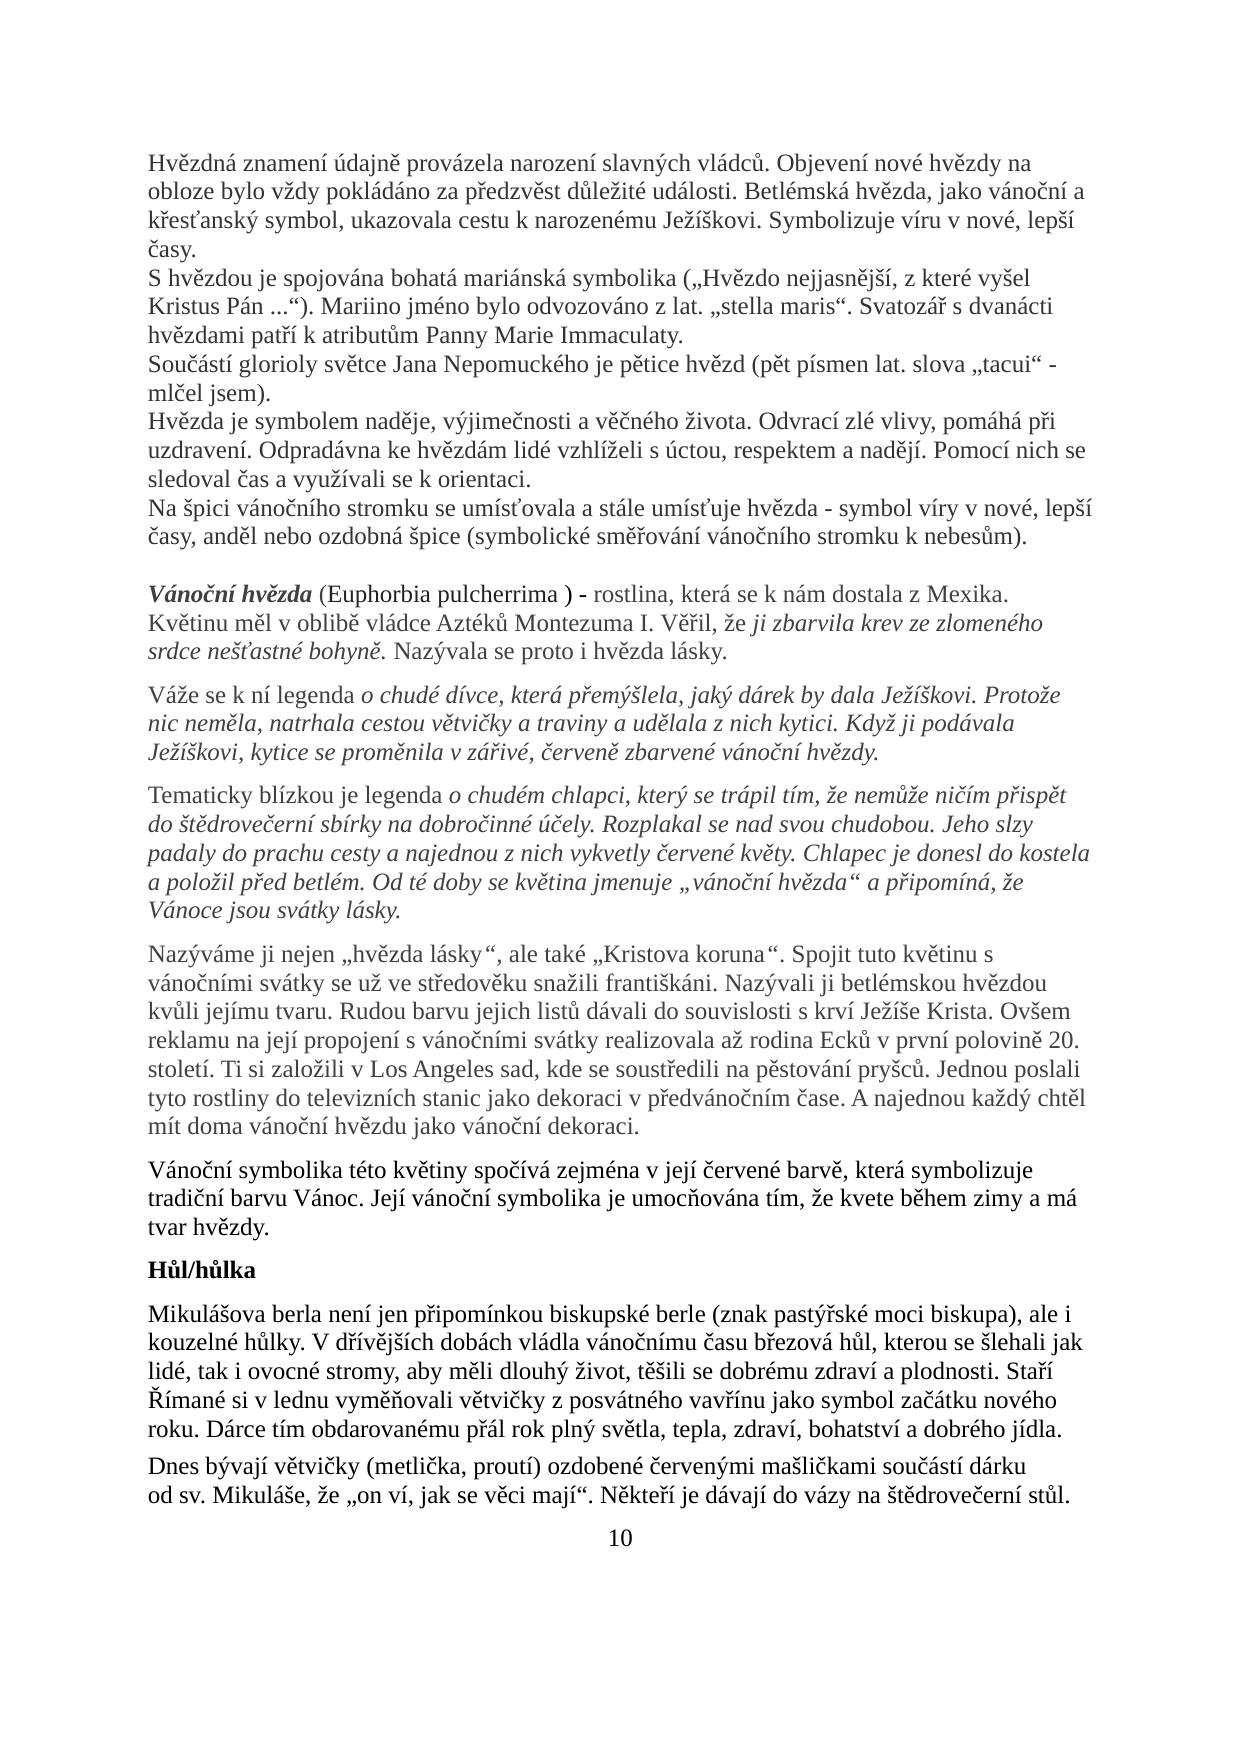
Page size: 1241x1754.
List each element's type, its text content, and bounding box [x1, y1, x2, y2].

text Váže se k ní legenda o chudé dívce, která přemýšlela, jaký dárek by dala Ježíškovi. Protože nic neměla, natrhala cestou větvičky a traviny a udělala z nich kytici. Když ji podávala Ježíškovi, kytice se proměnila v zářivé, červeně zbarvené vánoční hvězdy. [148, 680, 1093, 766]
text Součástí glorioly světce Jana Nepomuckého je pětice hvězd (pět písmen lat. slova „tacui“ - mlčel jsem). [148, 349, 1093, 406]
text Na špici vánočního stromku se umísťovala a stále umísťuje hvězda - symbol víry v nové, lepší časy, anděl nebo ozdobná špice (symbolické směřování vánočního stromku k nebesům). [148, 493, 1093, 550]
text Hůl/hůlka [148, 1256, 1093, 1284]
text křesťanský symbol, ukazovala cestu k narozenému Ježíškovi. Symbolizuje víru v nové, lepší časy. [148, 205, 1093, 263]
text Vánoční hvězda (Euphorbia pulcherrima ) - rostlina, která se k nám dostala z Mexika. Květinu měl v oblibě vládce Aztéků Montezuma I. Věřil, že ji zbarvila krev ze zlomeného srdce nešťastné bohyně. Nazývala se proto i hvězda lásky. [148, 579, 1093, 665]
text Hvězda je symbolem naděje, výjimečnosti a věčného života. Odvrací zlé vlivy, pomáhá při uzdravení. Odpradávna ke hvězdám lidé vzhlíželi s úctou, respektem a nadějí. Pomocí nich se sledoval čas a využívali se k orientaci. [148, 406, 1093, 493]
text Nazýváme ji nejen „hvězda lásky“, ale také „Kristova koruna“. Spojit tuto květinu s vánočními svátky se už ve středověku snažili františkáni. Nazývali ji betlémskou hvězdou kvůli jejímu tvaru. Rudou barvu jejich listů dávali do souvislosti s krví Ježíše Krista. Ovšem reklamu na její propojení s vánočními svátky realizovala až rodina Ecků v první polovině 20. století. Ti si založili v Los Angeles sad, kde se soustředili na pěstování pryšců. Jednou poslali tyto rostliny do televizních stanic jako dekoraci v předvánočním čase. A najednou každý chtěl mít doma vánoční hvězdu jako vánoční dekoraci. [148, 939, 1093, 1140]
text Hvězdná znamení údajně provázela narození slavných vládců. Objevení nové hvězdy na obloze bylo vždy pokládáno za předzvěst důležité události. Betlémská hvězda, jako vánoční a [148, 148, 1093, 205]
text S hvězdou je spojována bohatá mariánská symbolika („Hvězdo nejjasnější, z které vyšel Kristus Pán ...“). Mariino jméno bylo odvozováno z lat. „stella maris“. Svatozář s dvanácti hvězdami patří k atributům Panny Marie Immaculaty. [148, 263, 1093, 349]
text Tematicky blízkou je legenda o chudém chlapci, který se trápil tím, že nemůže ničím přispět do štědrovečerní sbírky na dobročinné účely. Rozplakal se nad svou chudobou. Jeho slzy padaly do prachu cesty a najednou z nich vykvetly červené květy. Chlapec je donesl do kostela a položil před betlém. Od té doby se květina jmenuje „vánoční hvězda“ a připomíná, že Vánoce jsou svátky lásky. [148, 781, 1093, 924]
text Dnes bývají větvičky (metlička, proutí) ozdobené červenými mašličkami součástí dárku od sv. Mikuláše, že „on ví, jak se věci mají“. Někteří je dávají do vázy na štědrovečerní stůl. [148, 1451, 1093, 1508]
text Mikulášova berla není jen připomínkou biskupské berle (znak pastýřské moci biskupa), ale i kouzelné hůlky. V dřívějších dobách vládla vánočnímu času březová hůl, kterou se šlehali jak lidé, tak i ovocné stromy, aby měli dlouhý život, těšili se dobrému zdraví a plodnosti. Staří Římané si v lednu vyměňovali větvičky z posvátného vavřínu jako symbol začátku nového roku. Dárce tím obdarovanému přál rok plný světla, tepla, zdraví, bohatství a dobrého jídla. [148, 1299, 1093, 1442]
text Vánoční symbolika této květiny spočívá zejména v její červené barvě, která symbolizuje tradiční barvu Vánoc. Její vánoční symbolika je umocňována tím, že kvete během zimy a má tvar hvězdy. [148, 1155, 1093, 1241]
text 10 [148, 1523, 1093, 1552]
